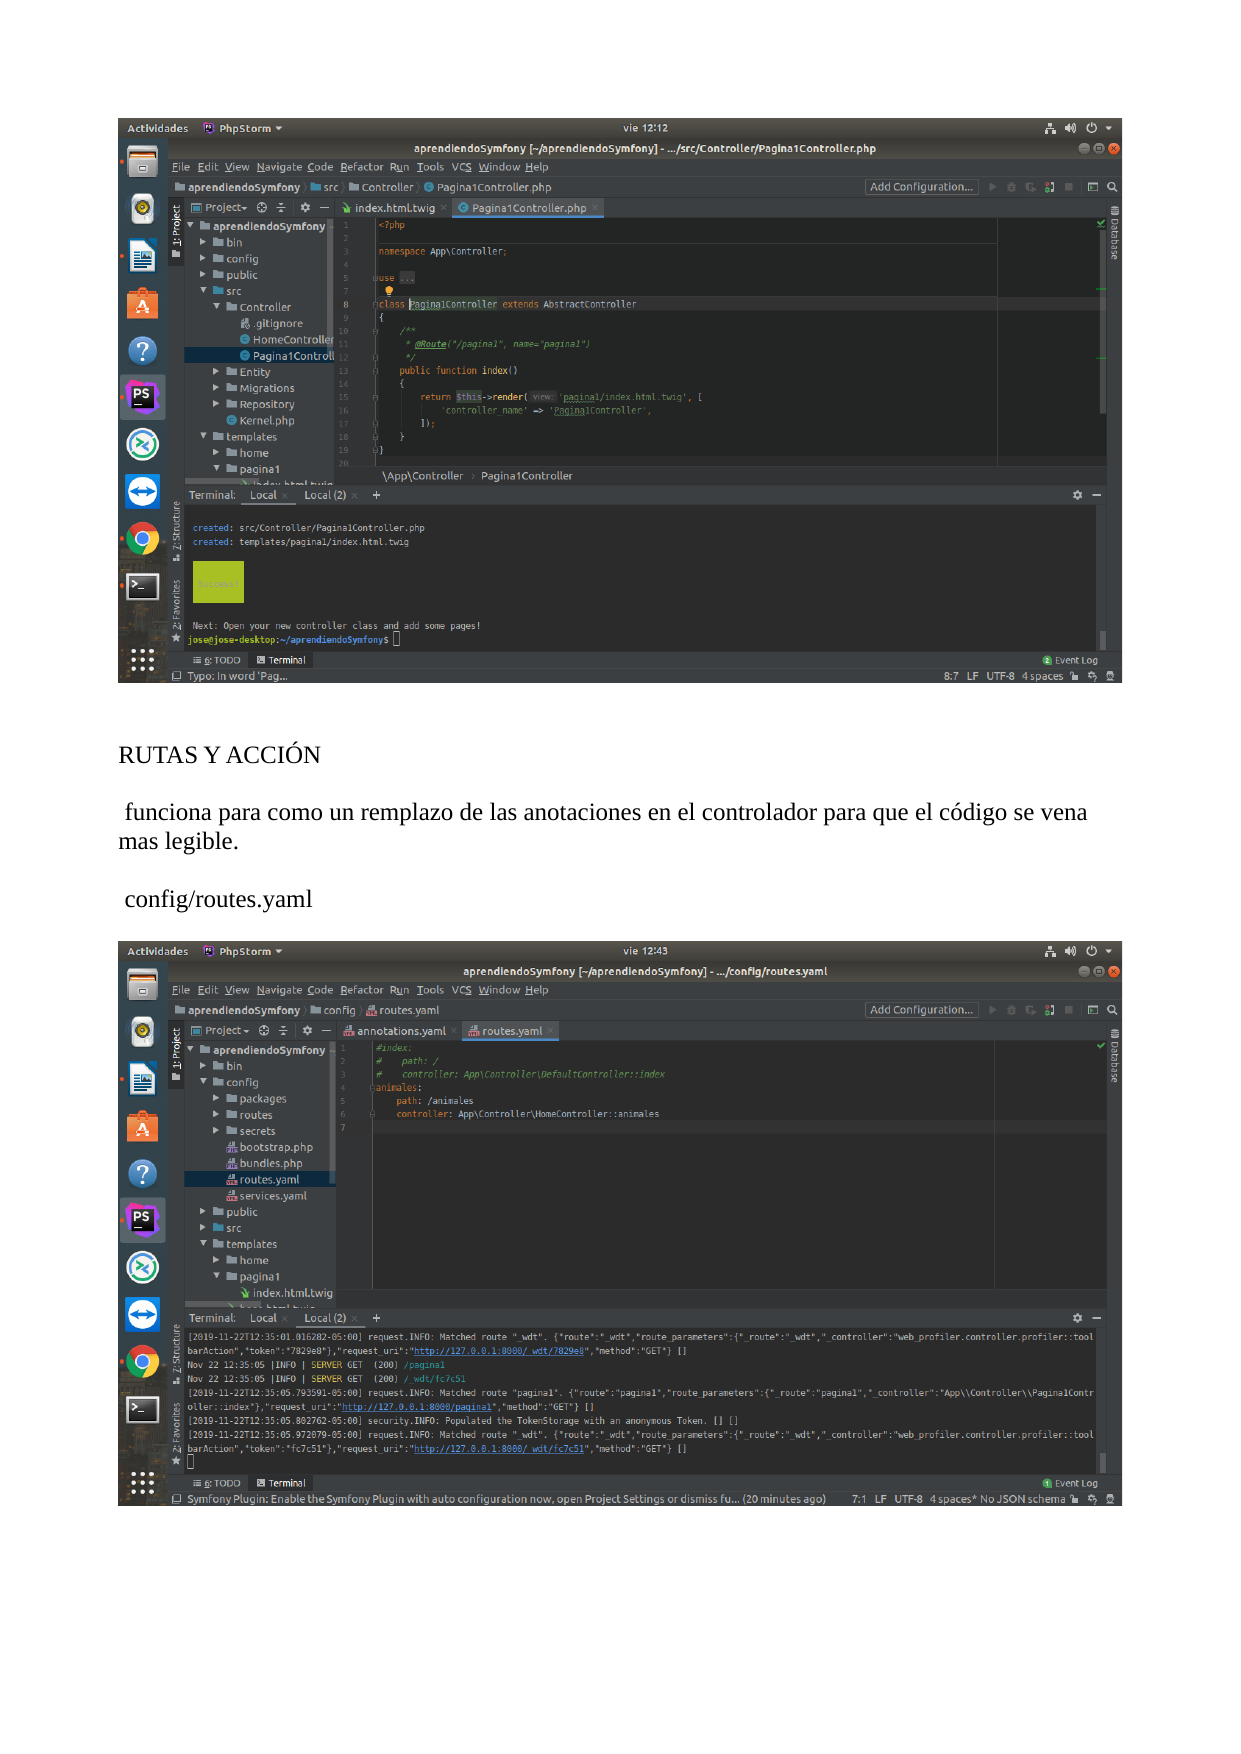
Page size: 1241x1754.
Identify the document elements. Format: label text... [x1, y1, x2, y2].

text RUTAS Y ACCIÓN [118, 740, 1122, 769]
text config/routes.yaml [118, 884, 1122, 912]
text funciona para como un remplazo de las anotaciones en el controlador para que el código se vena mas legible. [118, 797, 1122, 855]
